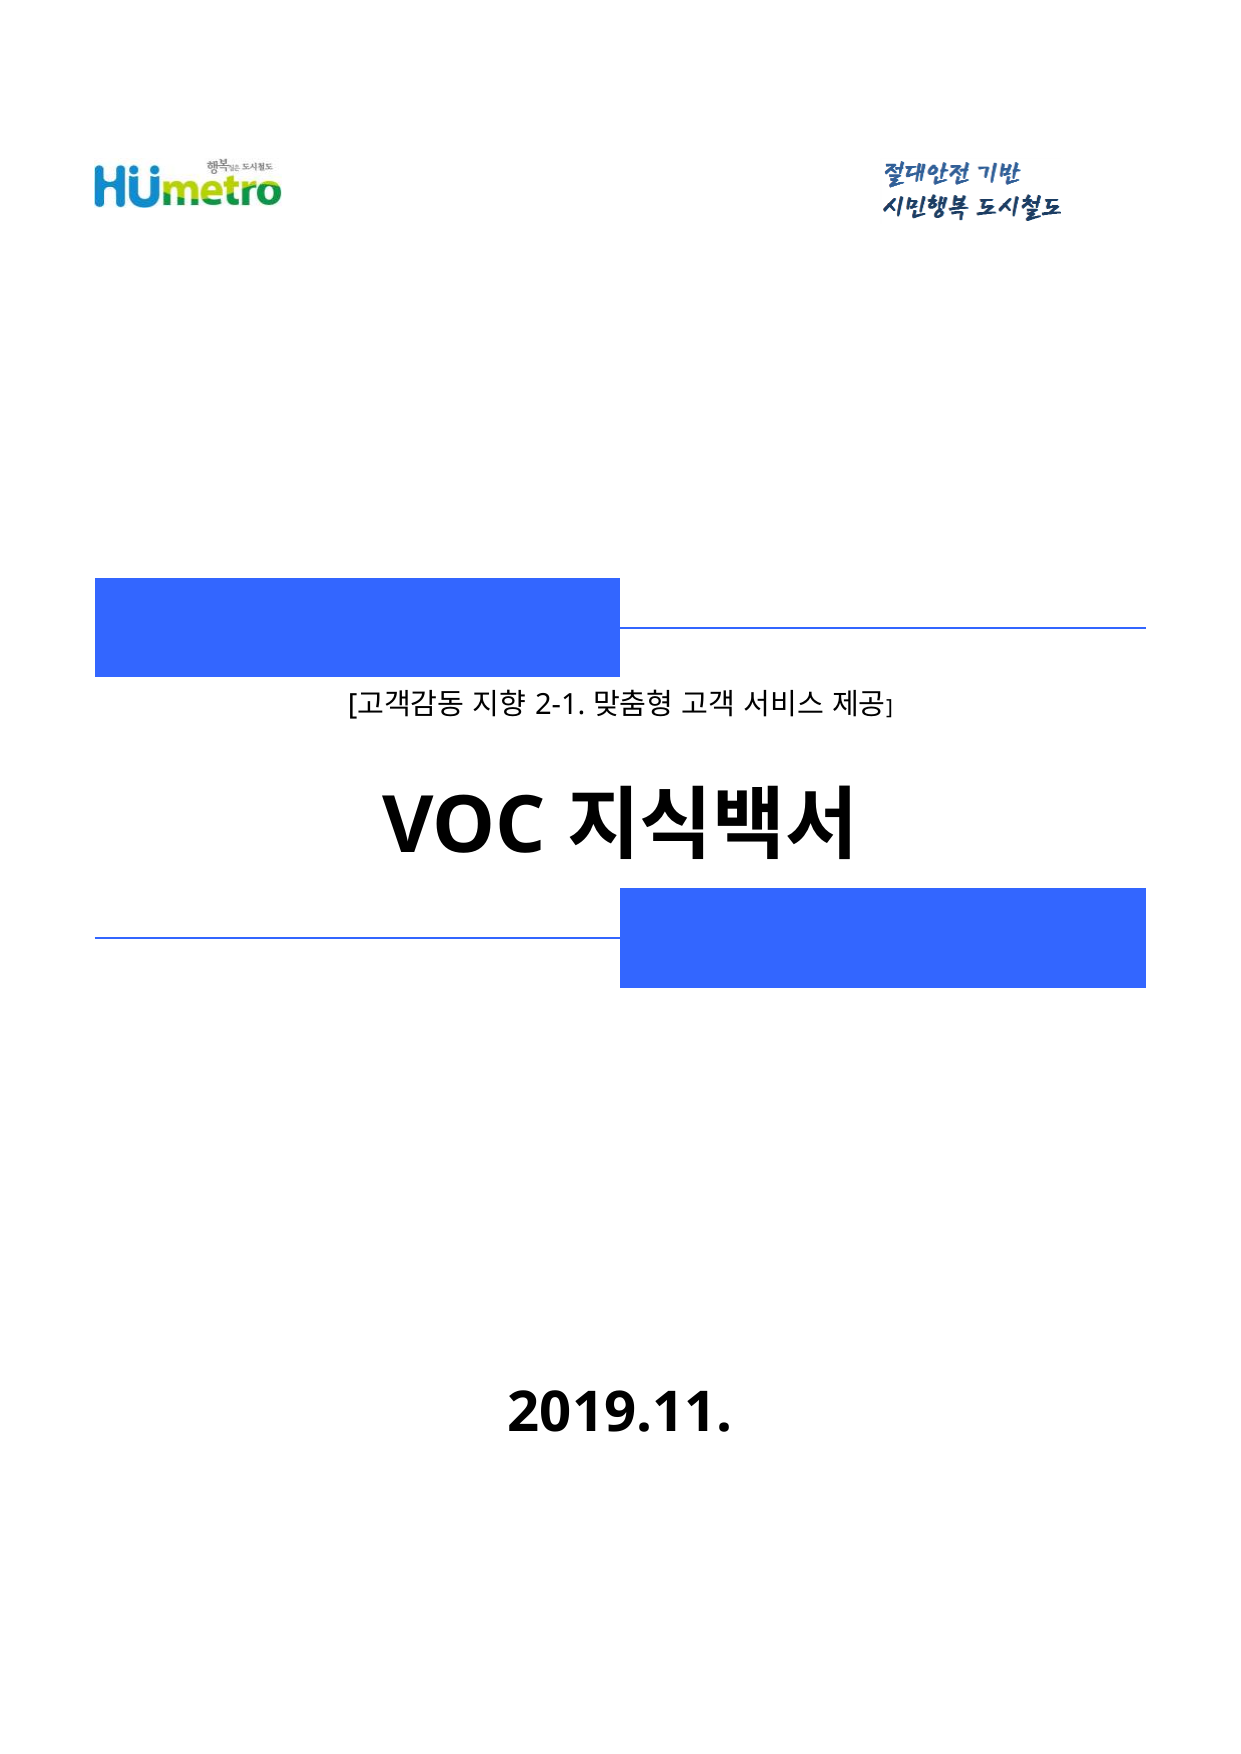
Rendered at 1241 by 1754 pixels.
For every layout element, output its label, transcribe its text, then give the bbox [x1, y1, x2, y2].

table_header [795, 158, 1146, 231]
table_cell [883, 629, 1146, 677]
table_cell [620, 629, 883, 677]
table_header [883, 578, 1146, 626]
table_cell [95, 939, 357, 988]
table_cell [고객감동 지향 2-1. 맞춤형 고객 서비스 제공] VOC 지식백서 [95, 678, 1146, 888]
table_header [95, 158, 445, 231]
table_header [445, 158, 795, 231]
table_cell [620, 888, 1146, 988]
table_cell [95, 888, 357, 937]
table_header [620, 578, 883, 626]
table_cell [357, 888, 620, 937]
table_header [95, 578, 620, 677]
table_cell [357, 939, 620, 988]
text 2019.11. [88, 1371, 1152, 1448]
